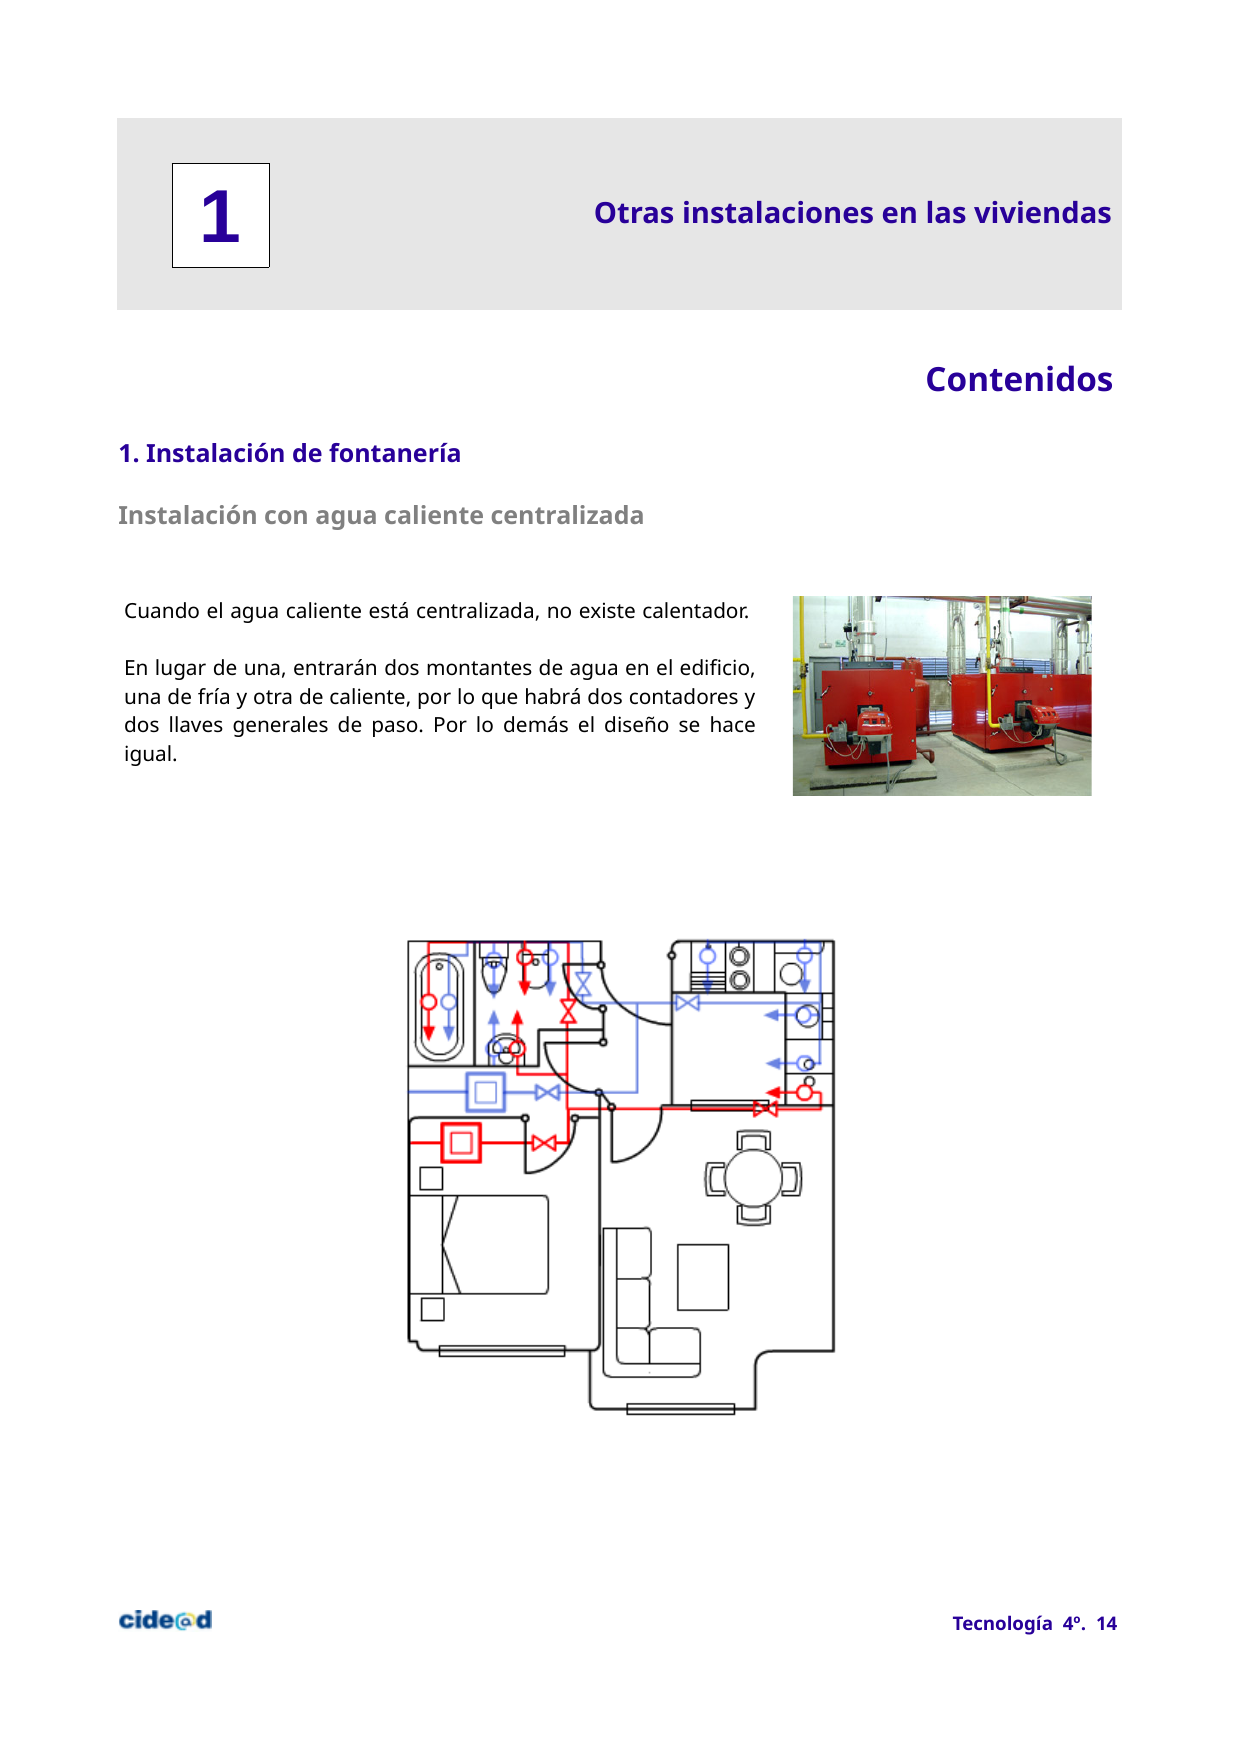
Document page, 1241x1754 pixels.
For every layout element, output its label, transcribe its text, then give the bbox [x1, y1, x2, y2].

text 1. Instalación de fontanería [118, 435, 1122, 469]
text Contenidos [118, 356, 1122, 401]
text Instalación con agua caliente centralizada [118, 498, 1122, 532]
picture [792, 596, 1092, 796]
picture [372, 911, 868, 1451]
table_header [763, 591, 1122, 830]
table_header Cuando el agua caliente está centralizada, no existe calentador. En lugar de una, entrarán dos montantes de agua en el edificio, una de fría y otra de caliente, por lo que habrá dos contadores y dos llaves generales de paso. Por lo demás el diseño se hace igual. [118, 591, 763, 830]
picture [118, 1610, 212, 1632]
table_header Otras instalaciones en las viviendas [117, 118, 1122, 310]
